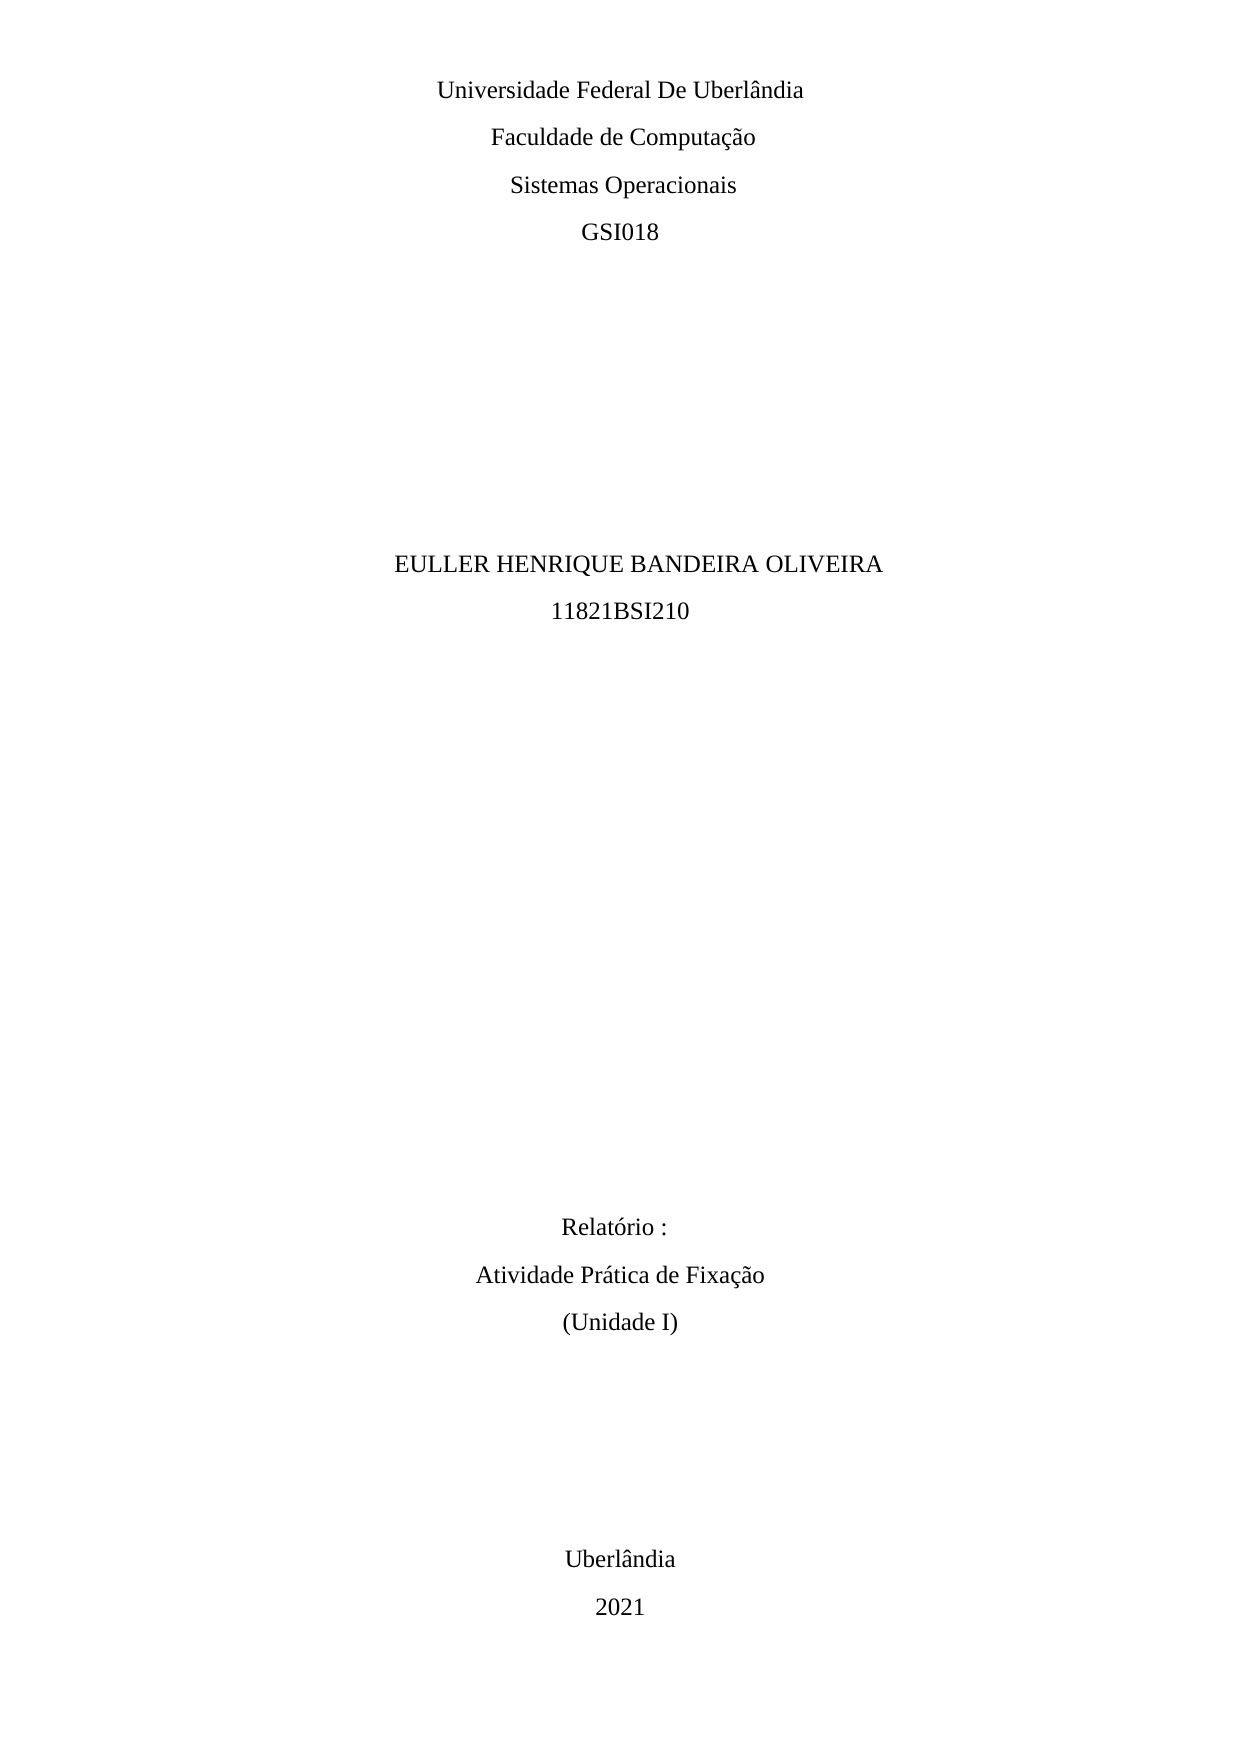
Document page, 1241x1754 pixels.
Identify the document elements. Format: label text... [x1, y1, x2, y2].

text GSI018 [75, 217, 1165, 246]
text Sistemas Operacionais [75, 170, 1165, 198]
text Uberlândia [75, 1544, 1165, 1573]
text (Unidade I) [75, 1307, 1165, 1336]
text Relatório : [75, 1212, 1165, 1241]
text Faculdade de Computação [75, 122, 1165, 151]
text 11821BSI210 [75, 596, 1165, 625]
text EULLER HENRIQUE BANDEIRA OLIVEIRA [75, 549, 1165, 578]
text 2021 [75, 1592, 1165, 1620]
text Atividade Prática de Fixação [75, 1260, 1165, 1289]
text Universidade Federal De Uberlândia [75, 75, 1165, 104]
